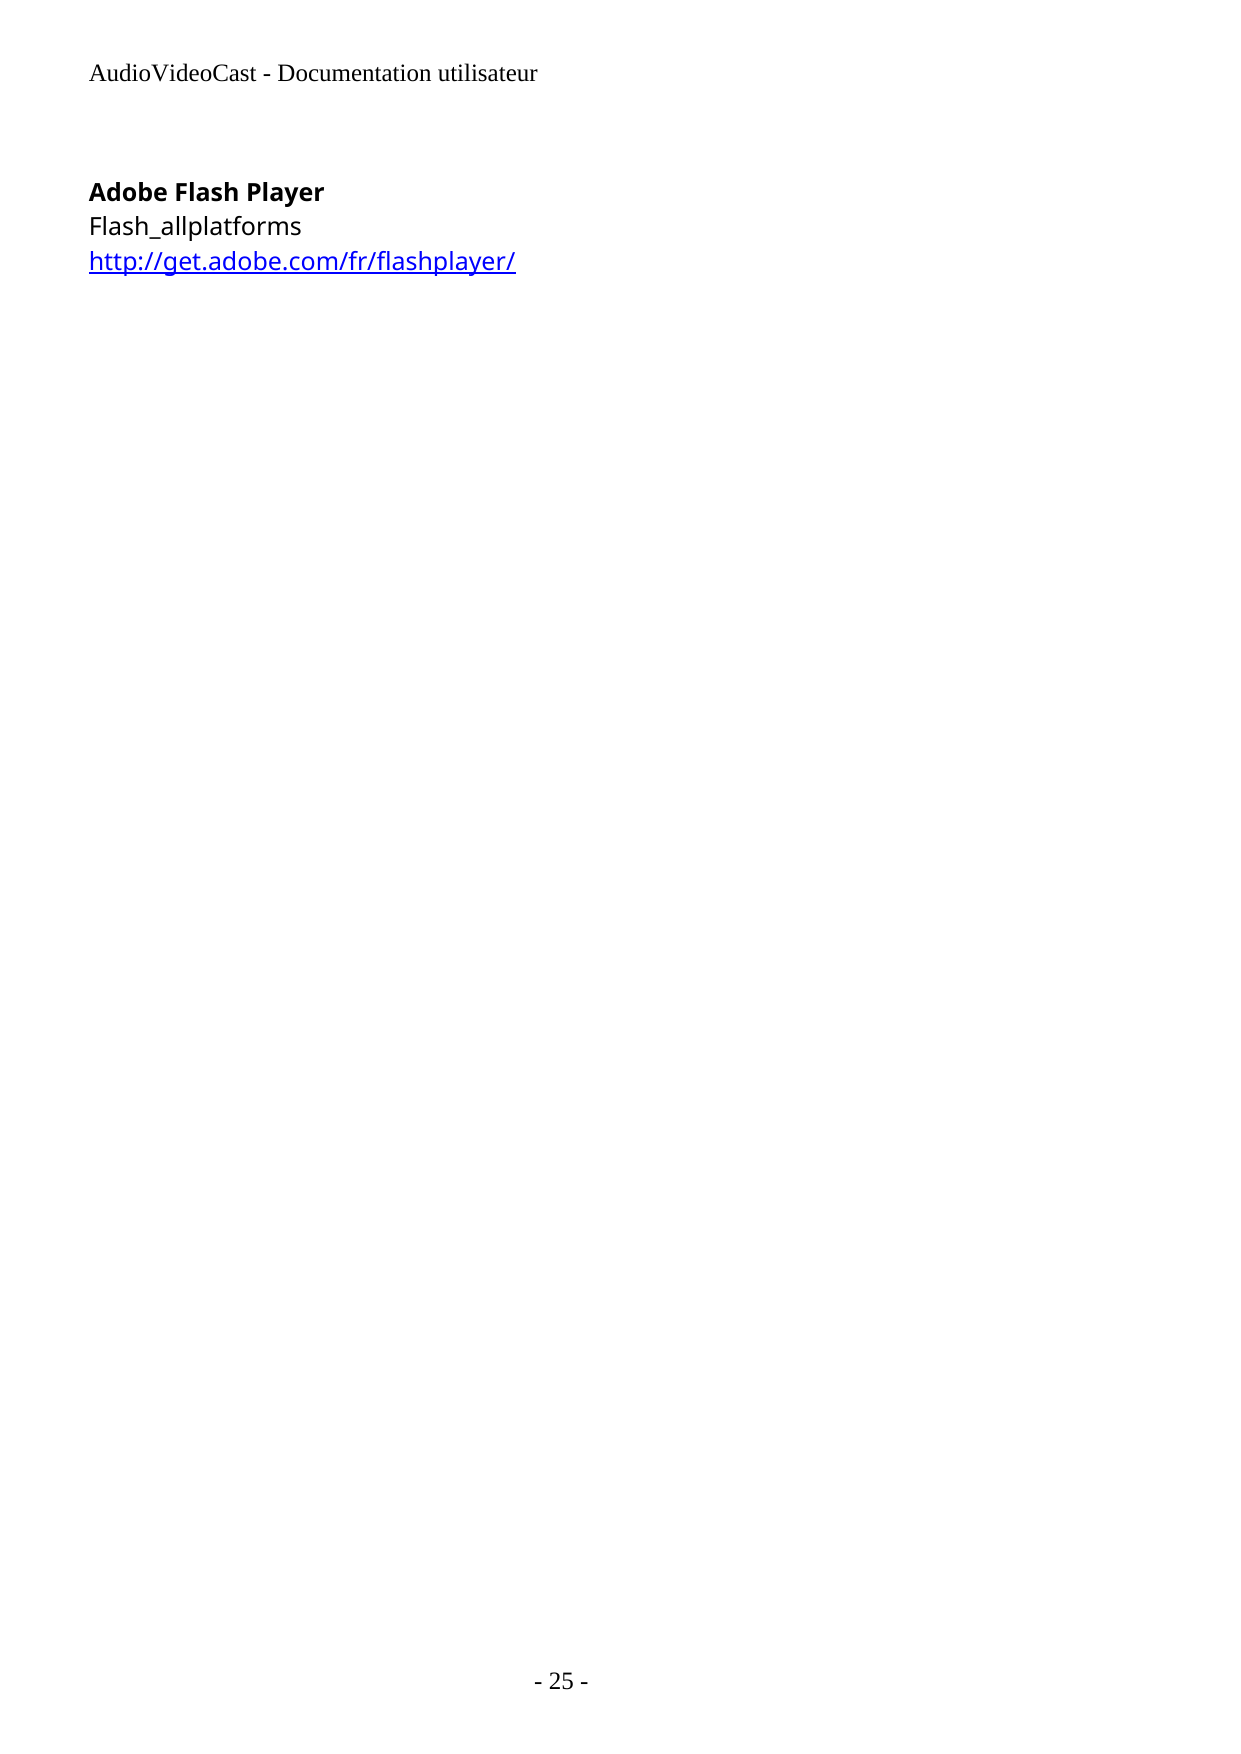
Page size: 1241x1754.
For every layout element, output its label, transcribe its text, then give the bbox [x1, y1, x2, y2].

text Adobe Flash Player [88, 175, 1152, 209]
text http://get.adobe.com/fr/flashplayer/ [88, 243, 1152, 277]
text Flash_allplatforms [88, 209, 1152, 243]
